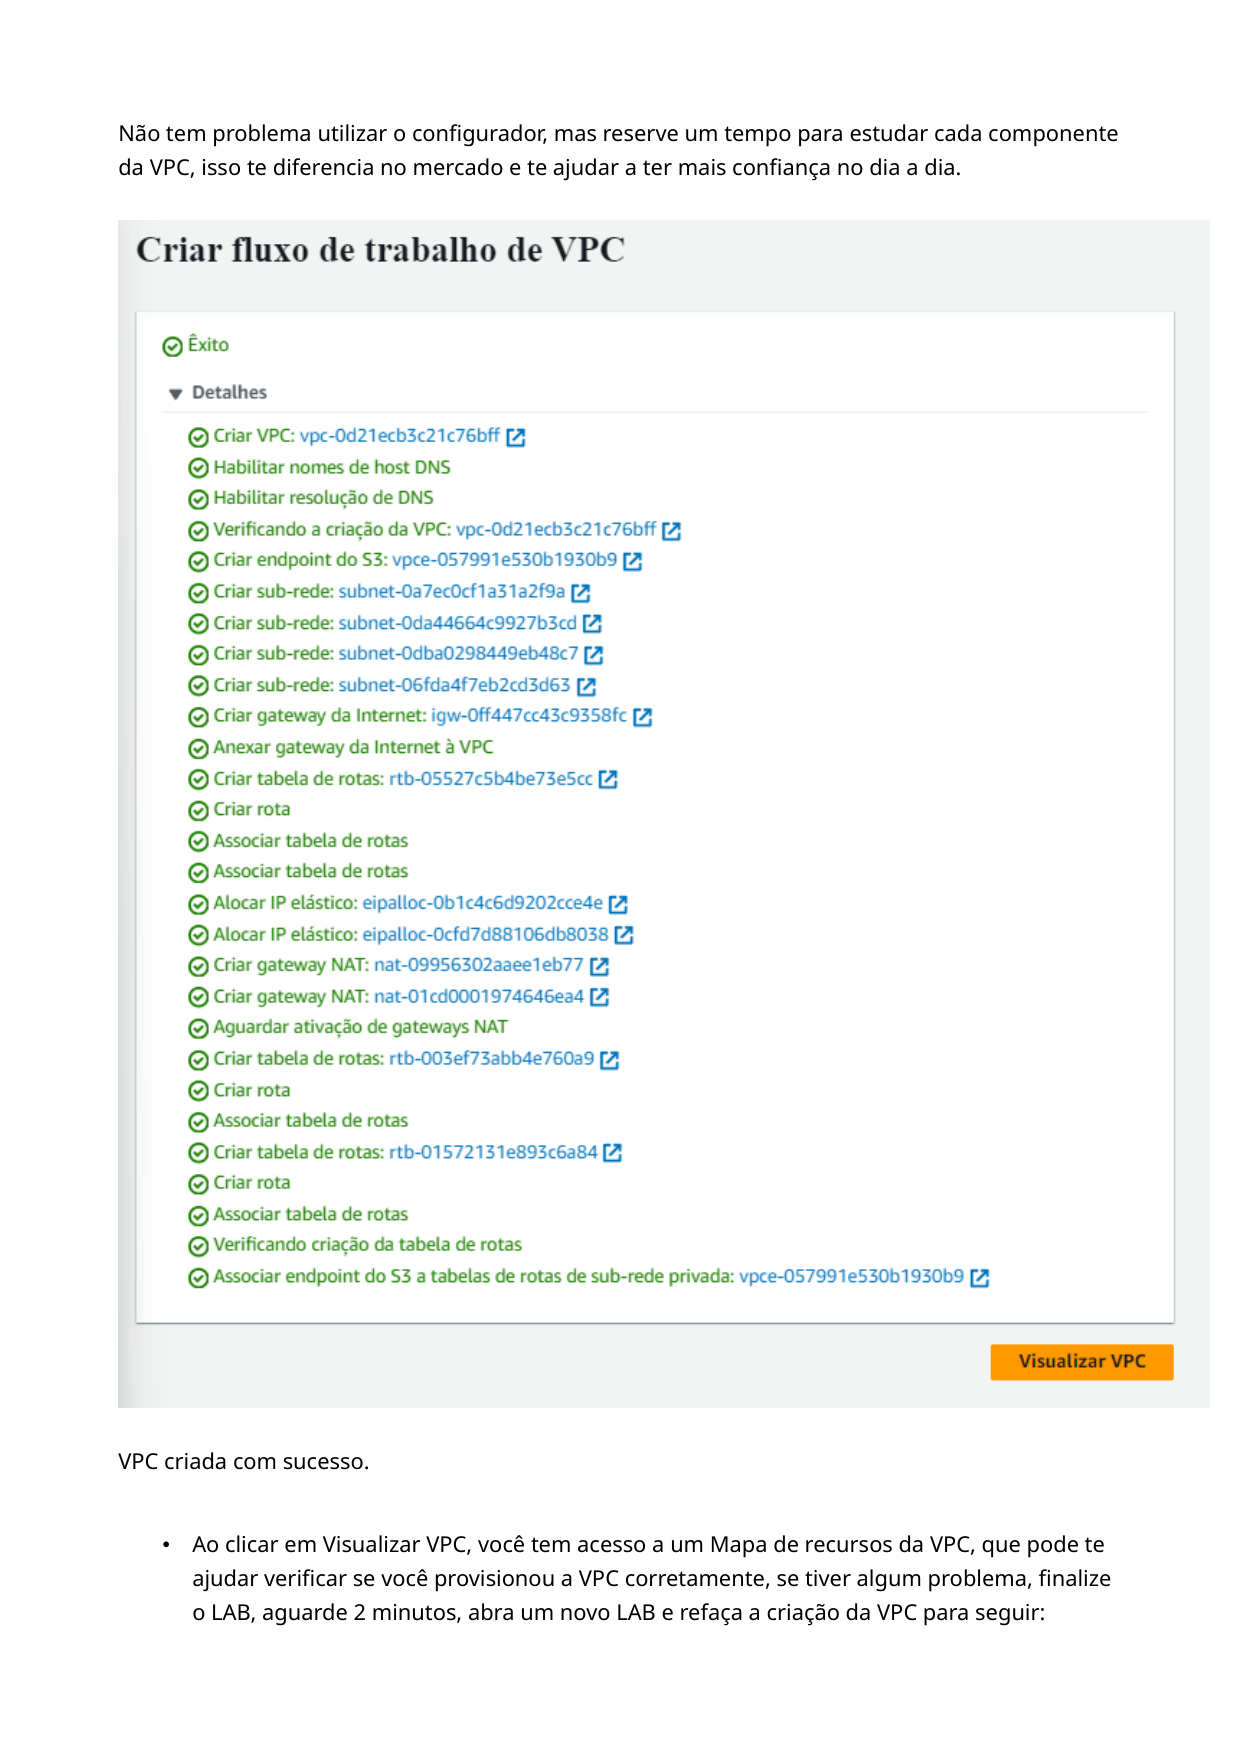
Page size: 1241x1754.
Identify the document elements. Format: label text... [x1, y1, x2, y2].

list Ao clicar em Visualizar VPC, você tem acesso a um Mapa de recursos da VPC, que pode te ajudar verificar se você provisionou a VPC corretamente, se tiver algum problema, finalize o LAB, aguarde 2 minutos, abra um novo LAB e refaça a criação da VPC para seguir: [162, 1529, 1122, 1627]
text VPC criada com sucesso. [118, 1446, 1122, 1476]
picture [118, 220, 1210, 1408]
text Não tem problema utilizar o configurador, mas reserve um tempo para estudar cada componente da VPC, isso te diferencia no mercado e te ajudar a ter mais confiança no dia a dia. [118, 118, 1122, 182]
